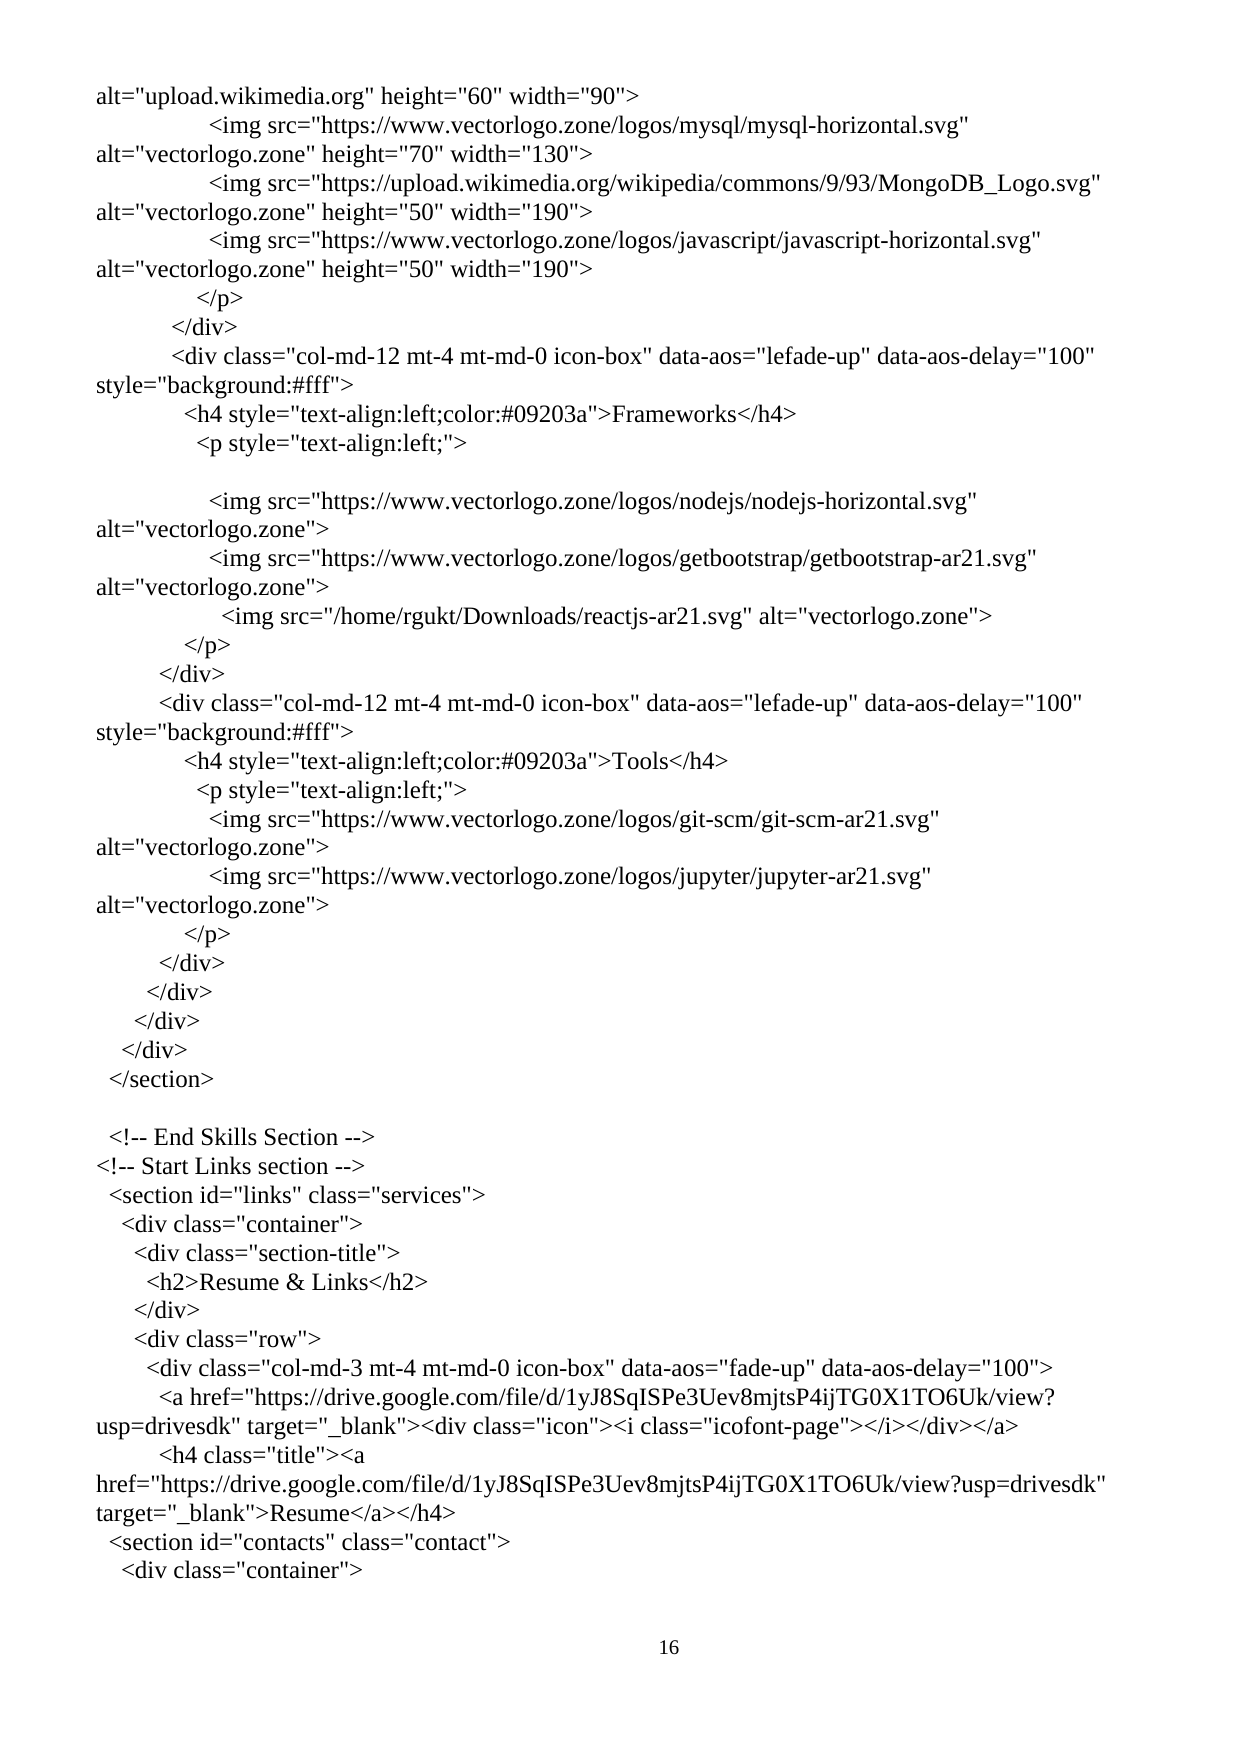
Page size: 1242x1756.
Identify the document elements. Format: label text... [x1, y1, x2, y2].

subtitle <a href="https://drive.google.com/file/d/1yJ8SqISPe3Uev8mjtsP4ijTG0X1TO6Uk/view?usp=drivesdk" target="_blank"><div class="icon"><i class="icofont-page"></i></div></a> [96, 1382, 1152, 1440]
subtitle <div class="col-md-12 mt-4 mt-md-0 icon-box" data-aos="lefade-up" data-aos-delay="100" style="background:#fff"> [96, 688, 1152, 746]
subtitle <img src="https://www.vectorlogo.zone/logos/jupyter/jupyter-ar21.svg" alt="vectorlogo.zone"> [96, 861, 1152, 919]
subtitle </div> [96, 659, 1152, 688]
subtitle <img src="https://upload.wikimedia.org/wikipedia/commons/9/93/MongoDB_Logo.svg" alt="vectorlogo.zone" height="50" width="190"> [96, 168, 1152, 225]
subtitle <img src="https://www.vectorlogo.zone/logos/git-scm/git-scm-ar21.svg" alt="vectorlogo.zone"> [96, 804, 1152, 861]
subtitle </p> [96, 919, 1152, 948]
subtitle <div class="row"> [96, 1324, 1152, 1353]
subtitle <img src="https://www.vectorlogo.zone/logos/javascript/javascript-horizontal.svg" alt="vectorlogo.zone" height="50" width="190"> [96, 226, 1152, 283]
subtitle alt="upload.wikimedia.org" height="60" width="90"> [96, 81, 1152, 110]
subtitle </section> [96, 1064, 1152, 1093]
subtitle <div class="col-md-3 mt-4 mt-md-0 icon-box" data-aos="fade-up" data-aos-delay="100"> [96, 1353, 1152, 1382]
subtitle </p> [96, 283, 1152, 312]
subtitle <img src="https://www.vectorlogo.zone/logos/mysql/mysql-horizontal.svg" alt="vectorlogo.zone" height="70" width="130"> [96, 110, 1152, 168]
subtitle <p style="text-align:left;"> [96, 428, 1152, 457]
subtitle </div> [96, 1035, 1152, 1064]
subtitle <!-- Start Links section --> [96, 1151, 1152, 1179]
subtitle <h4 class="title"><a href="https://drive.google.com/file/d/1yJ8SqISPe3Uev8mjtsP4ijTG0X1TO6Uk/view?usp=drivesdk" target="_blank">Resume</a></h4> [96, 1440, 1152, 1526]
subtitle <div class="section-title"> [96, 1238, 1152, 1266]
subtitle <p style="text-align:left;"> [96, 775, 1152, 803]
subtitle <img src="https://www.vectorlogo.zone/logos/getbootstrap/getbootstrap-ar21.svg" alt="vectorlogo.zone"> [96, 543, 1152, 601]
subtitle </div> [96, 977, 1152, 1006]
subtitle </p> [96, 630, 1152, 659]
subtitle <section id="links" class="services"> [96, 1180, 1152, 1208]
subtitle </div> [96, 948, 1152, 977]
subtitle </div> [96, 312, 1152, 341]
subtitle <section id="contacts" class="contact"> [96, 1527, 1152, 1555]
subtitle </div> [96, 1296, 1152, 1324]
subtitle <!-- End Skills Section --> [96, 1122, 1152, 1151]
subtitle <div class="container"> [96, 1556, 1152, 1584]
subtitle <div class="col-md-12 mt-4 mt-md-0 icon-box" data-aos="lefade-up" data-aos-delay="100" style="background:#fff"> [96, 341, 1152, 399]
subtitle </div> [96, 1006, 1152, 1035]
subtitle <img src="/home/rgukt/Downloads/reactjs-ar21.svg" alt="vectorlogo.zone"> [96, 601, 1152, 630]
subtitle <h2>Resume & Links</h2> [96, 1267, 1152, 1295]
subtitle <div class="container"> [96, 1209, 1152, 1237]
subtitle <h4 style="text-align:left;color:#09203a">Frameworks</h4> [96, 399, 1152, 428]
subtitle <h4 style="text-align:left;color:#09203a">Tools</h4> [96, 746, 1152, 774]
subtitle <img src="https://www.vectorlogo.zone/logos/nodejs/nodejs-horizontal.svg" alt="vectorlogo.zone"> [96, 486, 1152, 543]
